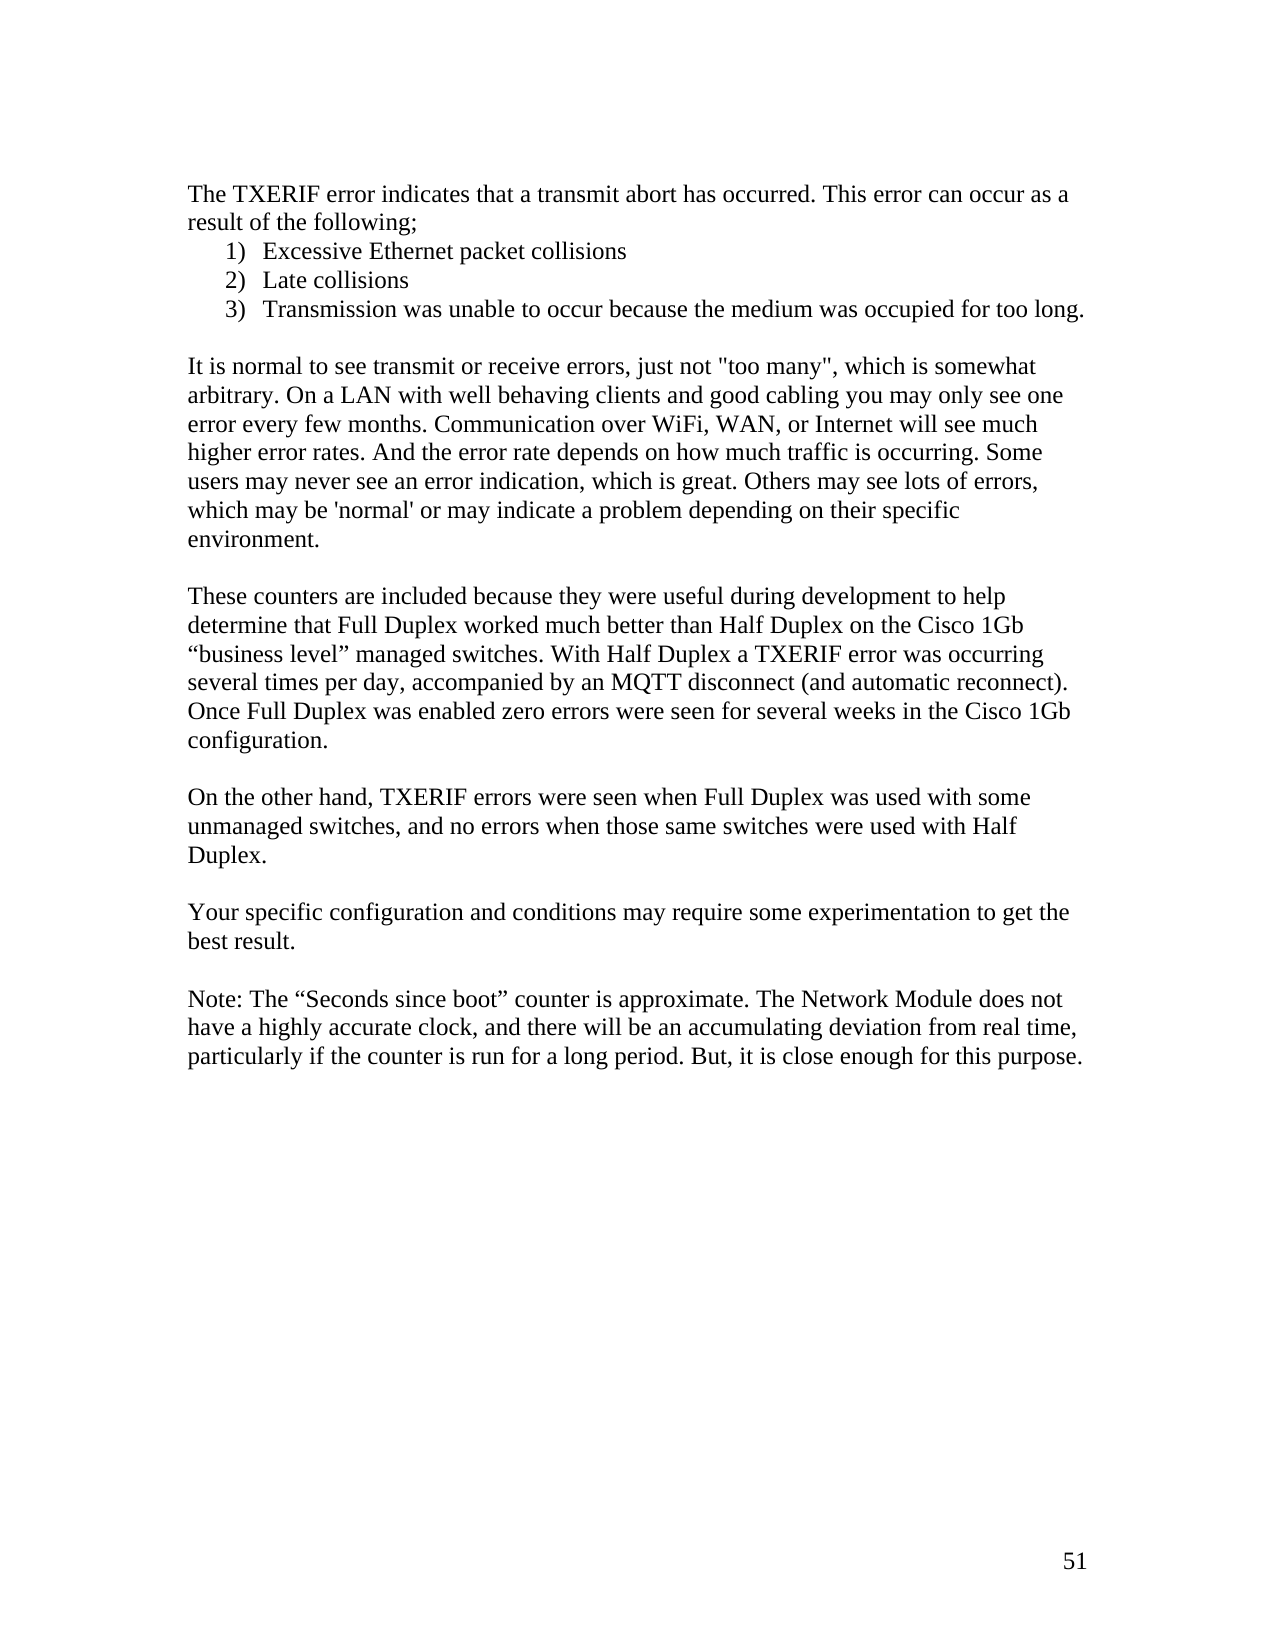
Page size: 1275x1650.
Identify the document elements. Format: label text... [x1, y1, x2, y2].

list Excessive Ethernet packet collisions [225, 236, 1087, 265]
text The TXERIF error indicates that a transmit abort has occurred. This error can occur as a result of the following; [187, 179, 1087, 236]
text Your specific configuration and conditions may require some experimentation to get the best result. [187, 897, 1087, 955]
text Note: The “Seconds since boot” counter is approximate. The Network Module does not have a highly accurate clock, and there will be an accumulating deviation from real time, particularly if the counter is run for a long period. But, it is close enough for this purpose. [187, 984, 1087, 1070]
list Transmission was unable to occur because the medium was occupied for too long. [225, 294, 1087, 322]
text These counters are included because they were useful during development to help determine that Full Duplex worked much better than Half Duplex on the Cisco 1Gb “business level” managed switches. With Half Duplex a TXERIF error was occurring several times per day, accompanied by an MQTT disconnect (and automatic reconnect). Once Full Duplex was enabled zero errors were seen for several weeks in the Cisco 1Gb configuration. [187, 581, 1087, 754]
list Late collisions [225, 265, 1087, 294]
text On the other hand, TXERIF errors were seen when Full Duplex was used with some unmanaged switches, and no errors when those same switches were used with Half Duplex. [187, 782, 1087, 869]
text It is normal to see transmit or receive errors, just not "too many", which is somewhat arbitrary. On a LAN with well behaving clients and good cabling you may only see one error every few months. Communication over WiFi, WAN, or Internet will see much higher error rates. And the error rate depends on how much traffic is occurring. Some users may never see an error indication, which is great. Others may see lots of errors, which may be 'normal' or may indicate a problem depending on their specific environment. [187, 351, 1087, 552]
